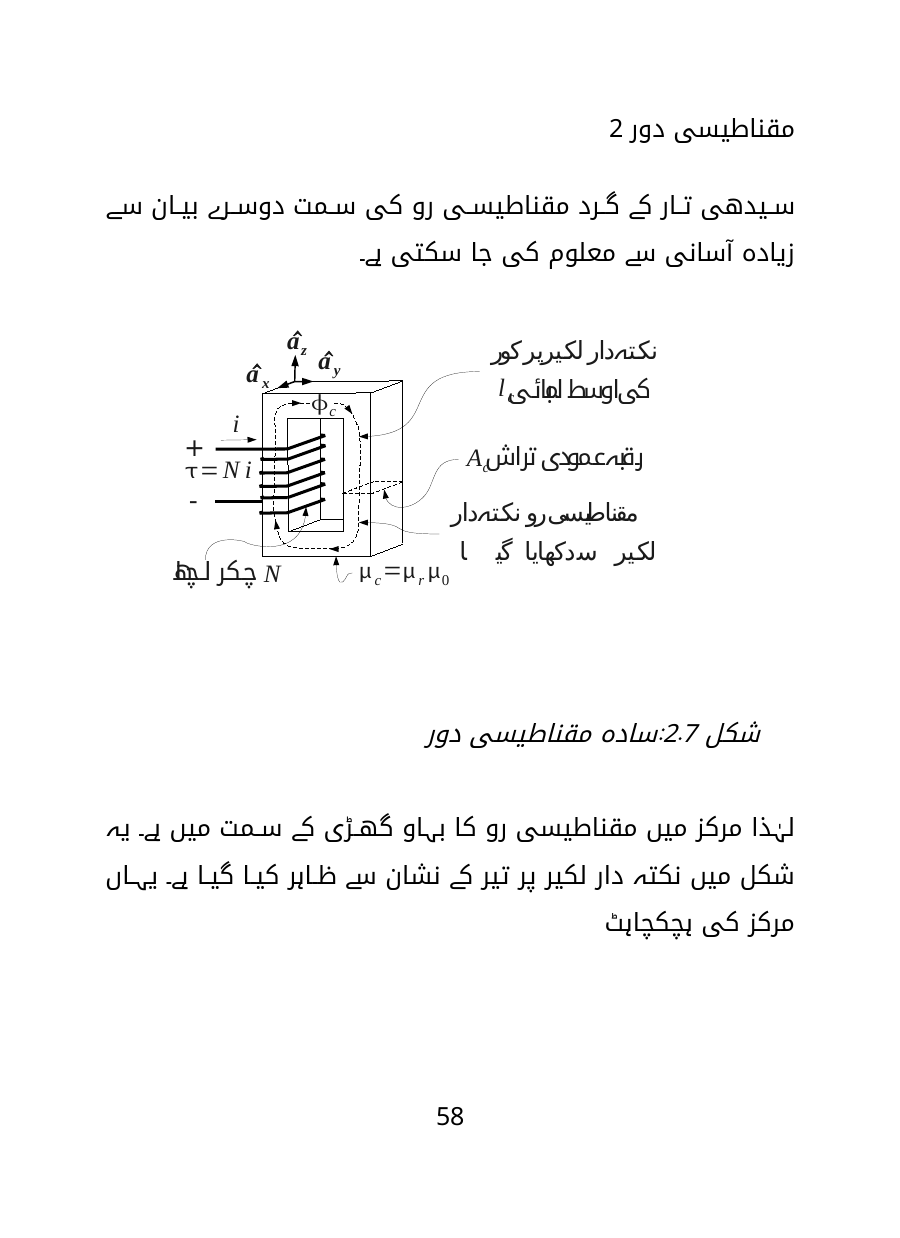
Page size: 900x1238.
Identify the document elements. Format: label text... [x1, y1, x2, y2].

text شکل 2.7:سادہ مقناطیسی دور [140, 302, 759, 758]
text ان دو بیانات میں پہلا بیان، لچھے میں مقناطیسی رو کی سمت معلوم کرنے کے لئے زیادہ آسان ثابت ہوتا ہے جبکہ کسی ایک سیدھی تار کے گرد مقناطیسی رو کی سمت دوسرے بیان سے زیادہ آسانی سے معلوم کی جا سکتی ہے۔ [105, 182, 795, 277]
text لہٰذا مرکز میں مقناطیسی رو کا بہاو گھڑی کے سمت میں ہے۔ یہ شکل میں نکتہ دار لکیر پر تیر کے نشان سے ظاہر کیا گیا ہے۔ یہاں مرکز کی ہچکچاہٹ [105, 805, 795, 947]
